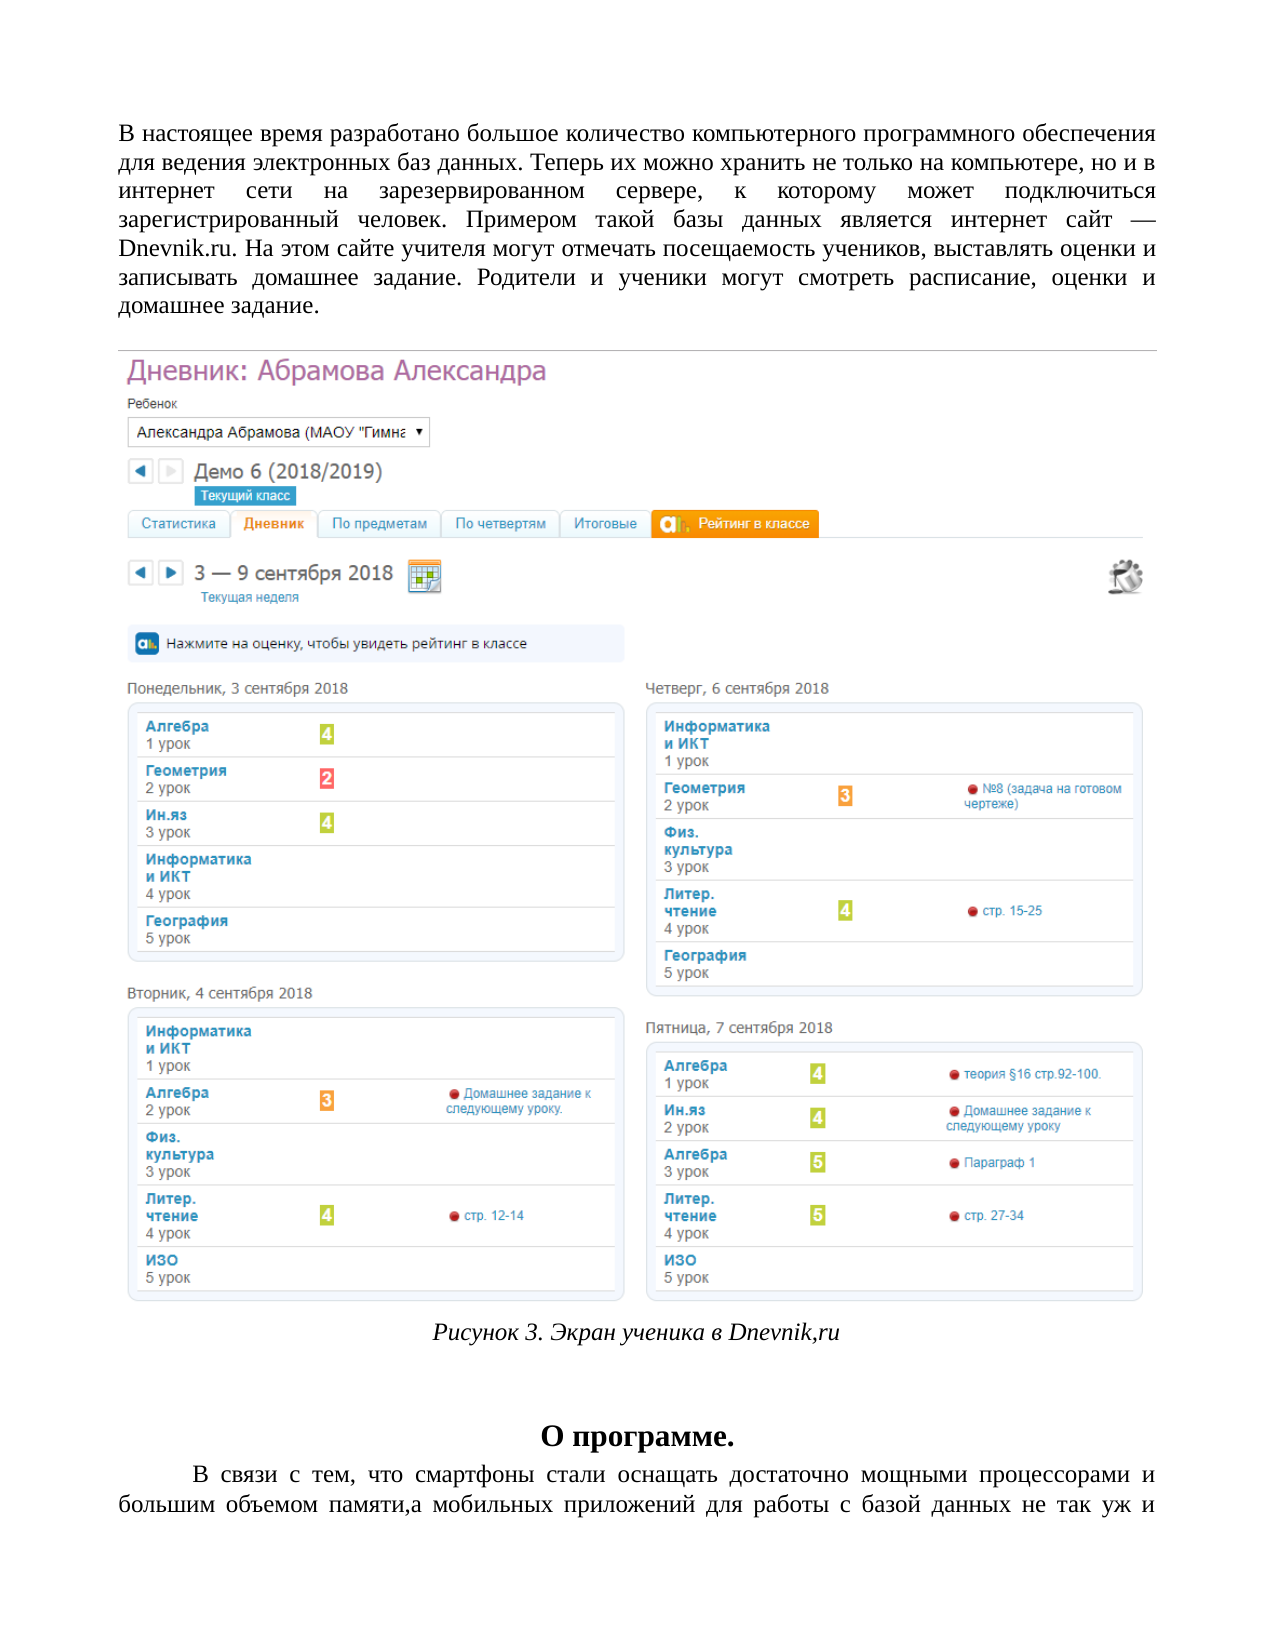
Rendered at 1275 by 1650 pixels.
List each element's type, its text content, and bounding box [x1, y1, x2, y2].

text В связи с тем, что смартфоны стали оснащать достаточно мощными процессорами и большим объемом памяти,а мобильных приложений для работы с базой данных не так уж и [118, 1453, 1157, 1518]
text Рисунок 3. Экран ученика в Dnevnik,ru [118, 1312, 1157, 1346]
text В настоящее время разработано большое количество компьютерного программного обеспечения для ведения электронных баз данных. Теперь их можно хранить не только на компьютере, но и в интернет сети на зарезервированном сервере, к которому может подключиться зарегистрированный человек. Примером такой базы данных является интернет сайт — Dnevnik.ru. На этом сайте учителя могут отмечать посещаемость учеников, выставлять оценки и записывать домашнее задание. Родители и ученики могут смотреть расписание, оценки и домашнее задание. [118, 118, 1157, 319]
picture [118, 350, 1157, 1312]
text О программе. [118, 1418, 1157, 1453]
